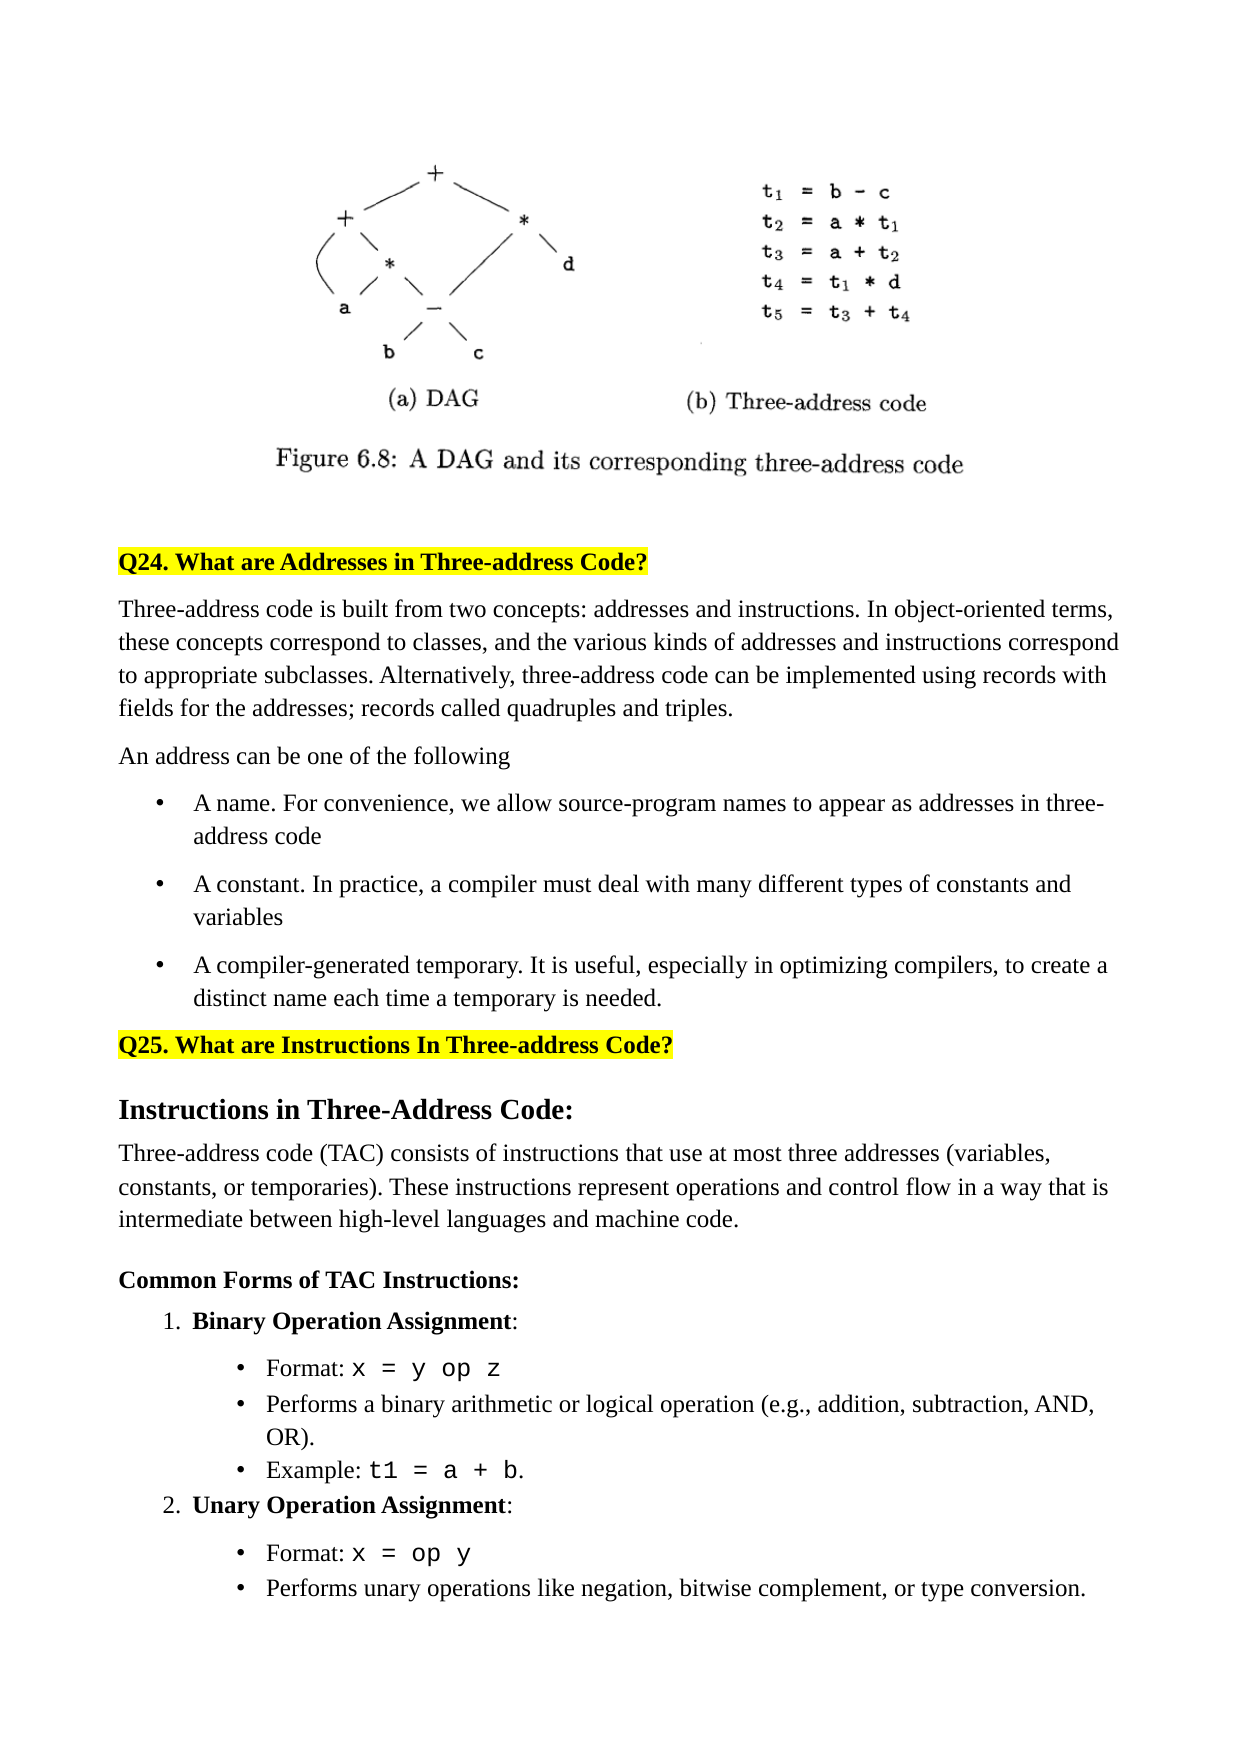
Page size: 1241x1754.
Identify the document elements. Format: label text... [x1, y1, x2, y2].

text Three-address code is built from two concepts: addresses and instructions. In object-oriented terms, these concepts correspond to classes, and the various kinds of addresses and instructions correspond to appropriate subclasses. Alternatively, three-address code can be implemented using records with fields for the addresses; records called quadruples and triples. [118, 594, 1122, 722]
list Performs unary operations like negation, bitwise complement, or type conversion. [236, 1573, 1122, 1602]
list Binary Operation Assignment: [162, 1306, 1122, 1335]
list Example: t1 = a + b. [236, 1455, 1122, 1486]
subtitle Instructions in Three-Address Code: [118, 1092, 1122, 1126]
list A compiler-generated temporary. It is useful, especially in optimizing compilers, to create a distinct name each time a temporary is needed. [156, 950, 1122, 1011]
picture [256, 109, 984, 492]
list Format: x = op y [236, 1538, 1122, 1569]
list A name. For convenience, we allow source-program names to appear as addresses in three-address code [156, 788, 1122, 850]
text Three-address code (TAC) consists of instructions that use at most three addresses (variables, constants, or temporaries). These instructions represent operations and control flow in a way that is intermediate between high-level languages and machine code. [118, 1138, 1122, 1233]
text Q24. What are Addresses in Three-address Code? [118, 547, 1122, 575]
text Q25. What are Instructions In Three-address Code? [118, 1030, 1122, 1059]
list Format: x = y op z [236, 1353, 1122, 1384]
list Performs a binary arithmetic or logical operation (e.g., addition, subtraction, AND, OR). [236, 1389, 1122, 1451]
list Unary Operation Assignment: [162, 1490, 1122, 1519]
subtitle Common Forms of TAC Instructions: [118, 1265, 1122, 1293]
text An address can be one of the following [118, 741, 1122, 769]
list A constant. In practice, a compiler must deal with many different types of constants and variables [156, 869, 1122, 931]
